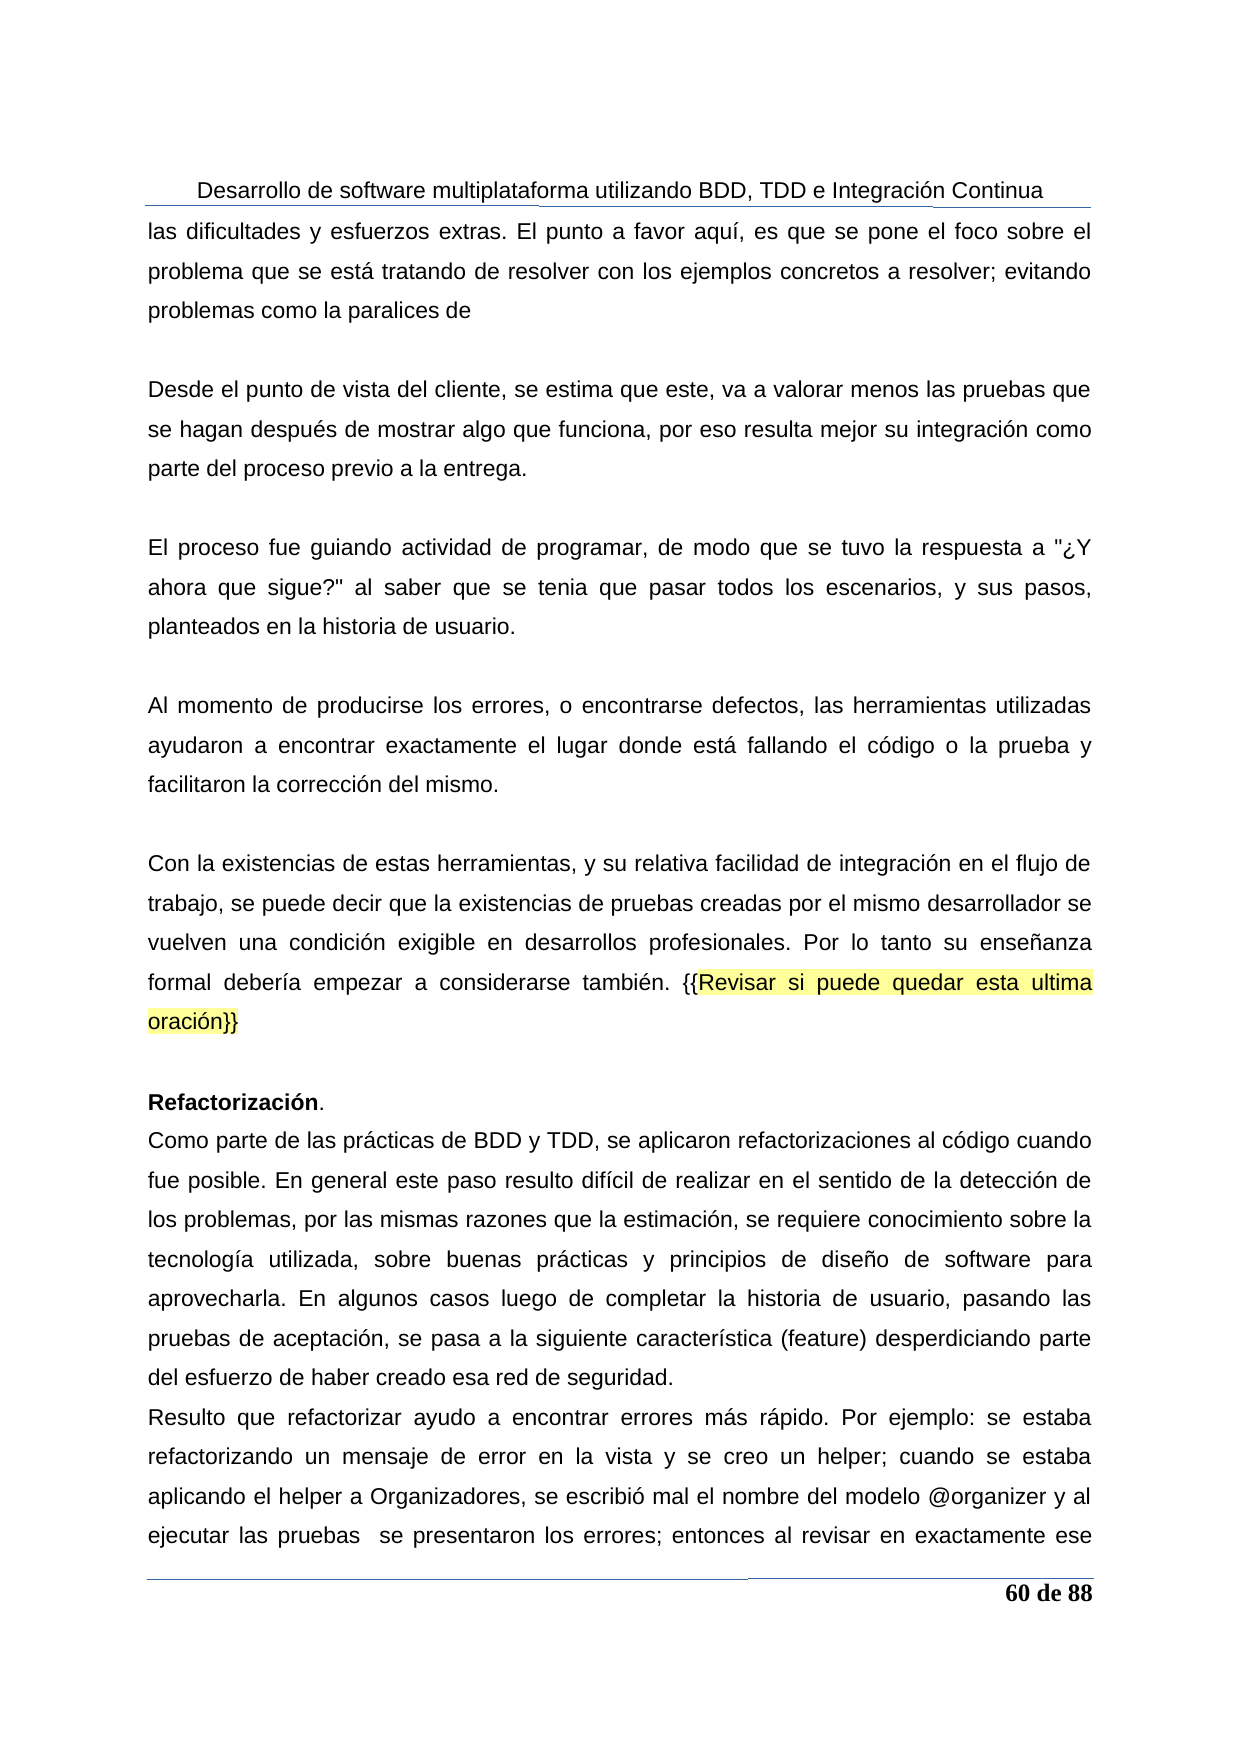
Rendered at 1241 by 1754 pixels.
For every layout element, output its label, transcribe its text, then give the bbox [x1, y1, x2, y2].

text El proceso fue guiando actividad de programar, de modo que se tuvo la respuesta a "¿Y ahora que sigue?" al saber que se tenia que pasar todos los escenarios, y sus pasos, planteados en la historia de usuario. [148, 534, 1093, 639]
text Refactorización. [148, 1089, 1093, 1115]
text Con la existencias de estas herramientas, y su relativa facilidad de integración en el flujo de trabajo, se puede decir que la existencias de pruebas creadas por el mismo desarrollador se vuelven una condición exigible en desarrollos profesionales. Por lo tanto su enseñanza formal debería empezar a considerarse también. {{Revisar si puede quedar esta ultima oración}} [148, 850, 1093, 1034]
text Resulto que refactorizar ayudo a encontrar errores más rápido. Por ejemplo: se estaba refactorizando un mensaje de error en la vista y se creo un helper; cuando se estaba aplicando el helper a Organizadores, se escribió mal el nombre del modelo @organizer y al ejecutar las pruebas se presentaron los errores; entonces al revisar en exactamente ese [148, 1404, 1093, 1549]
text Como parte de las prácticas de BDD y TDD, se aplicaron refactorizaciones al código cuando fue posible. En general este paso resulto difícil de realizar en el sentido de la detección de los problemas, por las mismas razones que la estimación, se requiere conocimiento sobre la tecnología utilizada, sobre buenas prácticas y principios de diseño de software para aprovecharla. En algunos casos luego de completar la historia de usuario, pasando las pruebas de aceptación, se pasa a la siguiente característica (feature) desperdiciando parte del esfuerzo de haber creado esa red de seguridad. [148, 1127, 1093, 1391]
text las dificultades y esfuerzos extras. El punto a favor aquí, es que se pone el foco sobre el problema que se está tratando de resolver con los ejemplos concretos a resolver; evitando problemas como la paralices de [148, 218, 1093, 324]
text Desde el punto de vista del cliente, se estima que este, va a valorar menos las pruebas que se hagan después de mostrar algo que funciona, por eso resulta mejor su integración como parte del proceso previo a la entrega. [148, 376, 1093, 482]
text Al momento de producirse los errores, o encontrarse defectos, las herramientas utilizadas ayudaron a encontrar exactamente el lugar donde está fallando el código o la prueba y facilitaron la corrección del mismo. [148, 692, 1093, 797]
